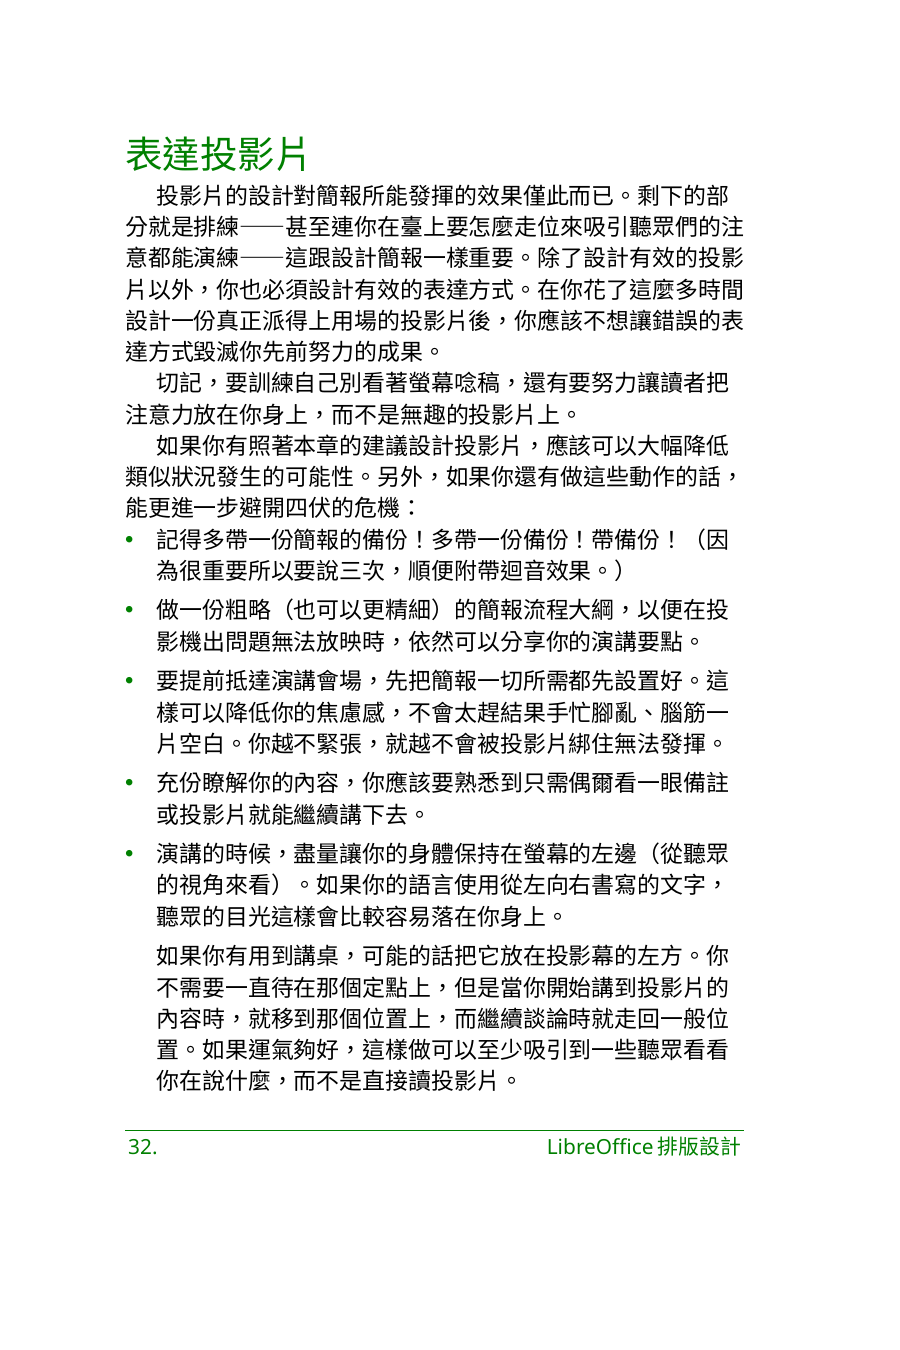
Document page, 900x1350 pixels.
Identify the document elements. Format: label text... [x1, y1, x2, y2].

text 如果你有用到講桌，可能的話把它放在投影幕的左方。你不需要一直待在那個定點上，但是當你開始講到投影片的內容時，就移到那個位置上，而繼續談論時就走回一般位置。如果運氣夠好，這樣做可以至少吸引到一些聽眾看看你在說什麼，而不是直接讀投影片。 [156, 940, 744, 1096]
list 要提前抵達演講會場，先把簡報一切所需都先設置好。這樣可以降低你的焦慮感，不會太趕結果手忙腳亂、腦筋一片空白。你越不緊張，就越不會被投影片綁住無法發揮。 [125, 665, 744, 758]
list 記得多帶一份簡報的備份！多帶一份備份！帶備份！（因為很重要所以要說三次，順便附帶迴音效果。） [125, 523, 744, 586]
subtitle 表達投影片 [125, 125, 744, 179]
list 充份瞭解你的內容，你應該要熟悉到只需偶爾看一眼備註或投影片就能繼續講下去。 [125, 767, 744, 829]
text 如果你有照著本章的建議設計投影片，應該可以大幅降低類似狀況發生的可能性。另外，如果你還有做這些動作的話，能更進一步避開四伏的危機： [125, 429, 744, 523]
text 切記，要訓練自己別看著螢幕唸稿，還有要努力讓讀者把注意力放在你身上，而不是無趣的投影片上。 [125, 367, 744, 429]
list 演講的時候，盡量讓你的身體保持在螢幕的左邊（從聽眾的視角來看）。如果你的語言使用從左向右書寫的文字，聽眾的目光這樣會比較容易落在你身上。 [125, 838, 744, 931]
list 做一份粗略（也可以更精細）的簡報流程大綱，以便在投影機出問題無法放映時，依然可以分享你的演講要點。 [125, 594, 744, 656]
text 投影片的設計對簡報所能發揮的效果僅此而已。剩下的部分就是排練——甚至連你在臺上要怎麼走位來吸引聽眾們的注意都能演練——這跟設計簡報一樣重要。除了設計有效的投影片以外，你也必須設計有效的表達方式。在你花了這麼多時間設計一份真正派得上用場的投影片後，你應該不想讓錯誤的表達方式毀滅你先前努力的成果。 [125, 179, 744, 367]
